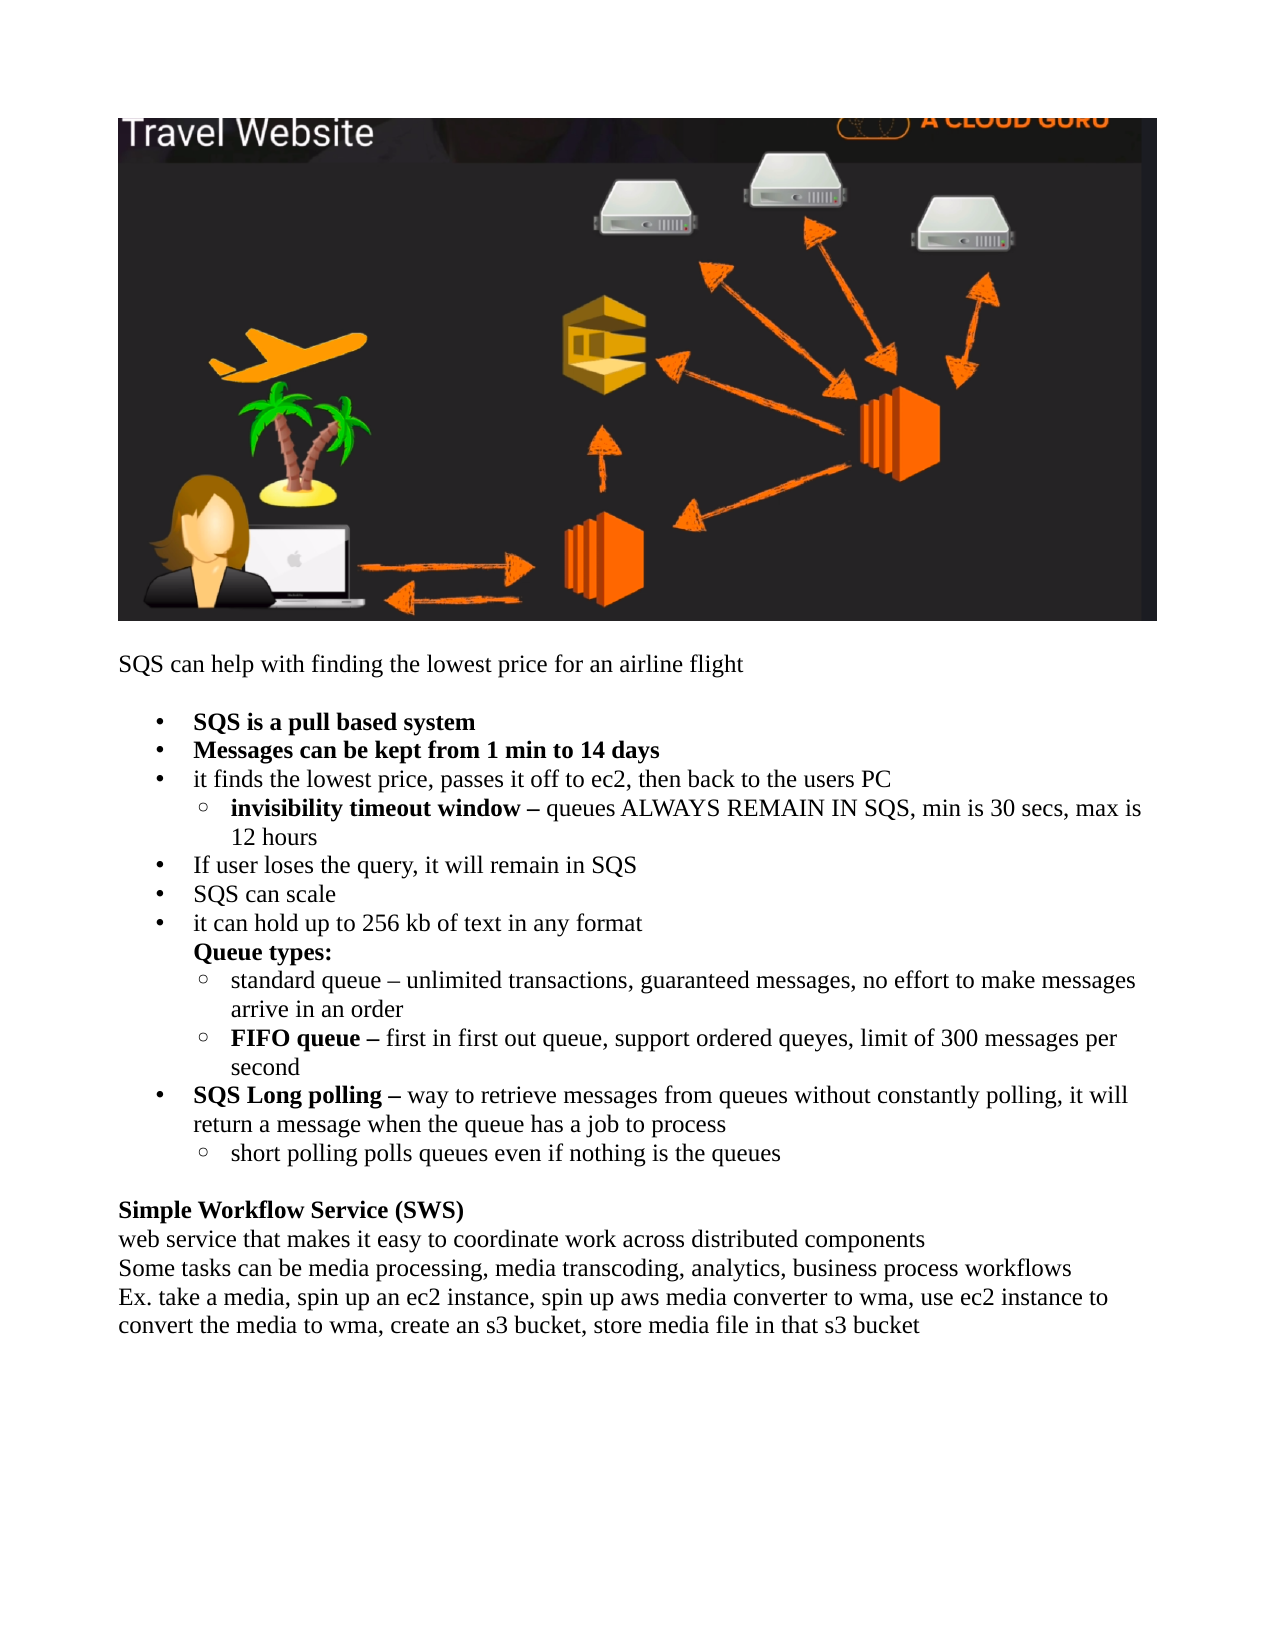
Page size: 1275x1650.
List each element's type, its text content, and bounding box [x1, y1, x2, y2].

list Queue types: [156, 937, 1157, 965]
text Some tasks can be media processing, media transcoding, analytics, business process workflows [118, 1253, 1157, 1282]
list If user loses the query, it will remain in SQS [156, 850, 1157, 879]
list Messages can be kept from 1 min to 14 days [156, 735, 1157, 764]
list it finds the lowest price, passes it off to ec2, then back to the users PC [156, 764, 1157, 793]
list SQS can scale [156, 879, 1157, 908]
list it can hold up to 256 kb of text in any format [156, 908, 1157, 937]
list short polling polls queues even if nothing is the queues [193, 1138, 1157, 1167]
text web service that makes it easy to coordinate work across distributed components [118, 1224, 1157, 1253]
picture [118, 118, 1157, 621]
text SQS can help with finding the lowest price for an airline flight [118, 649, 1157, 678]
list SQS Long polling – way to retrieve messages from queues without constantly polling, it will return a message when the queue has a job to process [156, 1080, 1157, 1138]
text Simple Workflow Service (SWS) [118, 1195, 1157, 1224]
text Ex. take a media, spin up an ec2 instance, spin up aws media converter to wma, use ec2 instance to convert the media to wma, create an s3 bucket, store media file in that s3 bucket [118, 1282, 1157, 1339]
list invisibility timeout window – queues ALWAYS REMAIN IN SQS, min is 30 secs, max is 12 hours [193, 793, 1157, 850]
list standard queue – unlimited transactions, guaranteed messages, no effort to make messages arrive in an order [193, 965, 1157, 1023]
list FIFO queue – first in first out queue, support ordered queyes, limit of 300 messages per second [193, 1023, 1157, 1080]
list SQS is a pull based system [156, 707, 1157, 735]
